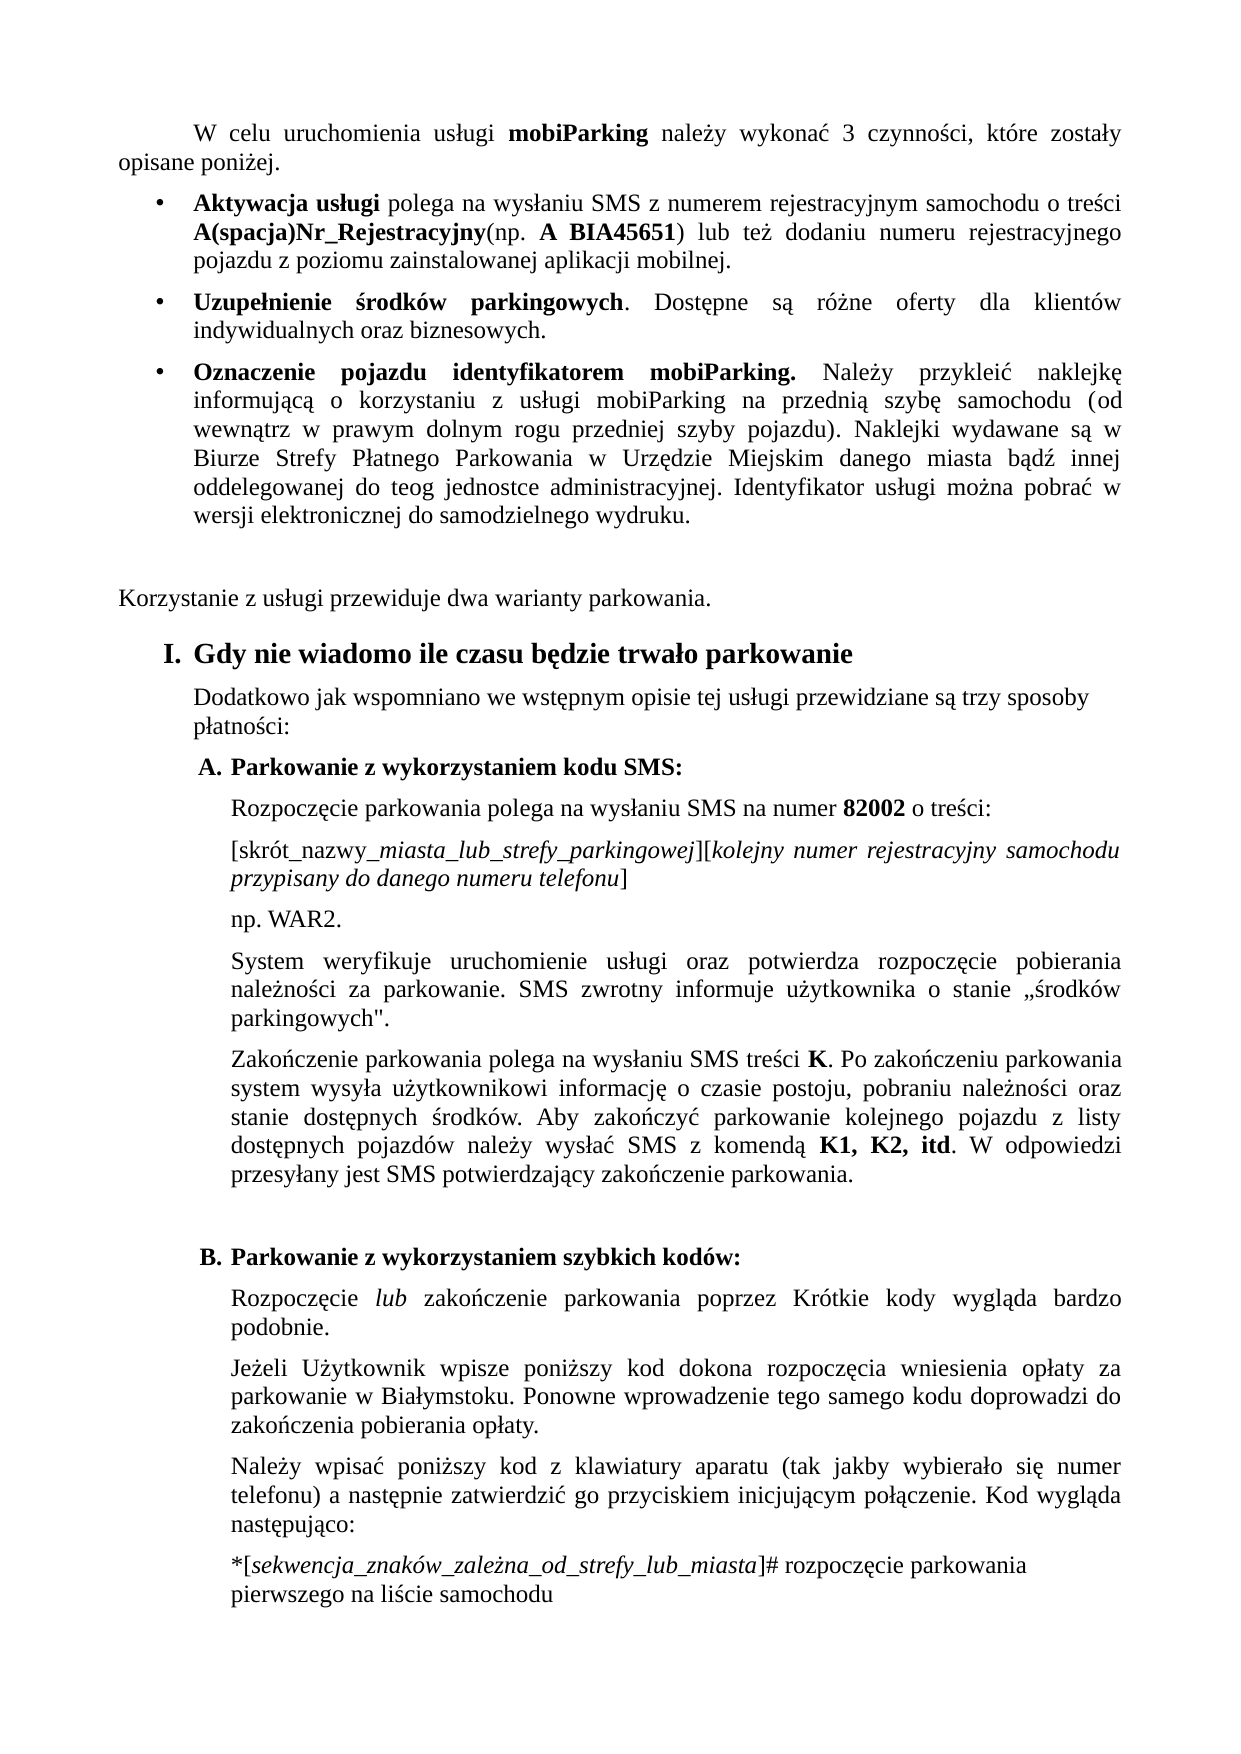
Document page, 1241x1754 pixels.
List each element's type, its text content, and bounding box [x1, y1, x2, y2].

list Parkowanie z wykorzystaniem szybkich kodów: [193, 1242, 1122, 1270]
list [skrót_nazwy_miasta_lub_strefy_parkingowej][kolejny numer rejestracyjny samochodu przypisany do danego numeru telefonu] [193, 835, 1122, 892]
list Rozpoczęcie parkowania polega na wysłaniu SMS na numer 82002 o treści: [193, 793, 1122, 822]
list Należy wpisać poniższy kod z klawiatury aparatu (tak jakby wybierało się numer telefonu) a następnie zatwierdzić go przyciskiem inicjującym połączenie. Kod wygląda następująco: [193, 1451, 1122, 1538]
list Oznaczenie pojazdu identyfikatorem mobiParking. Należy przykleić naklejkę informującą o korzystaniu z usługi mobiParking na przednią szybę samochodu (od wewnątrz w prawym dolnym rogu przedniej szyby pojazdu). Naklejki wydawane są w Biurze Strefy Płatnego Parkowania w Urzędzie Miejskim danego miasta bądź innej oddelegowanej do teog jednostce administracyjnej. Identyfikator usługi można pobrać w wersji elektronicznej do samodzielnego wydruku. [156, 357, 1122, 529]
list Zakończenie parkowania polega na wysłaniu SMS treści K. Po zakończeniu parkowania system wysyła użytkownikowi informację o czasie postoju, pobraniu należności oraz stanie dostępnych środków. Aby zakończyć parkowanie kolejnego pojazdu z listy dostępnych pojazdów należy wysłać SMS z komendą K1, K2, itd. W odpowiedzi przesyłany jest SMS potwierdzający zakończenie parkowania. [193, 1044, 1122, 1188]
list Uzupełnienie środków parkingowych. Dostępne są różne oferty dla klientów indywidualnych oraz biznesowych. [156, 287, 1122, 344]
list Aktywacja usługi polega na wysłaniu SMS z numerem rejestracyjnym samochodu o treści A(spacja)Nr_Rejestracyjny(np. A BIA45651) lub też dodaniu numeru rejestracyjnego pojazdu z poziomu zainstalowanej aplikacji mobilnej. [156, 188, 1122, 274]
subtitle Gdy nie wiadomo ile czasu będzie trwało parkowanie [156, 636, 1122, 670]
list *[sekwencja_znaków_zależna_od_strefy_lub_miasta]# rozpoczęcie parkowania pierwszego na liście samochodu [193, 1550, 1122, 1607]
list System weryfikuje uruchomienie usługi oraz potwierdza rozpoczęcie pobierania należności za parkowanie. SMS zwrotny informuje użytkownika o stanie „środków parkingowych". [193, 946, 1122, 1032]
list Dodatkowo jak wspomniano we wstępnym opisie tej usługi przewidziane są trzy sposoby płatności: [156, 682, 1122, 740]
list Rozpoczęcie lub zakończenie parkowania poprzez Krótkie kody wygląda bardzo podobnie. [193, 1283, 1122, 1340]
text Korzystanie z usługi przewiduje dwa warianty parkowania. [118, 583, 1122, 611]
list Jeżeli Użytkownik wpisze poniższy kod dokona rozpoczęcia wniesienia opłaty za parkowanie w Białymstoku. Ponowne wprowadzenie tego samego kodu doprowadzi do zakończenia pobierania opłaty. [193, 1353, 1122, 1439]
list np. WAR2. [193, 904, 1122, 933]
list Parkowanie z wykorzystaniem kodu SMS: [193, 752, 1122, 781]
text W celu uruchomienia usługi mobiParking należy wykonać 3 czynności, które zostały opisane poniżej. [118, 118, 1122, 176]
